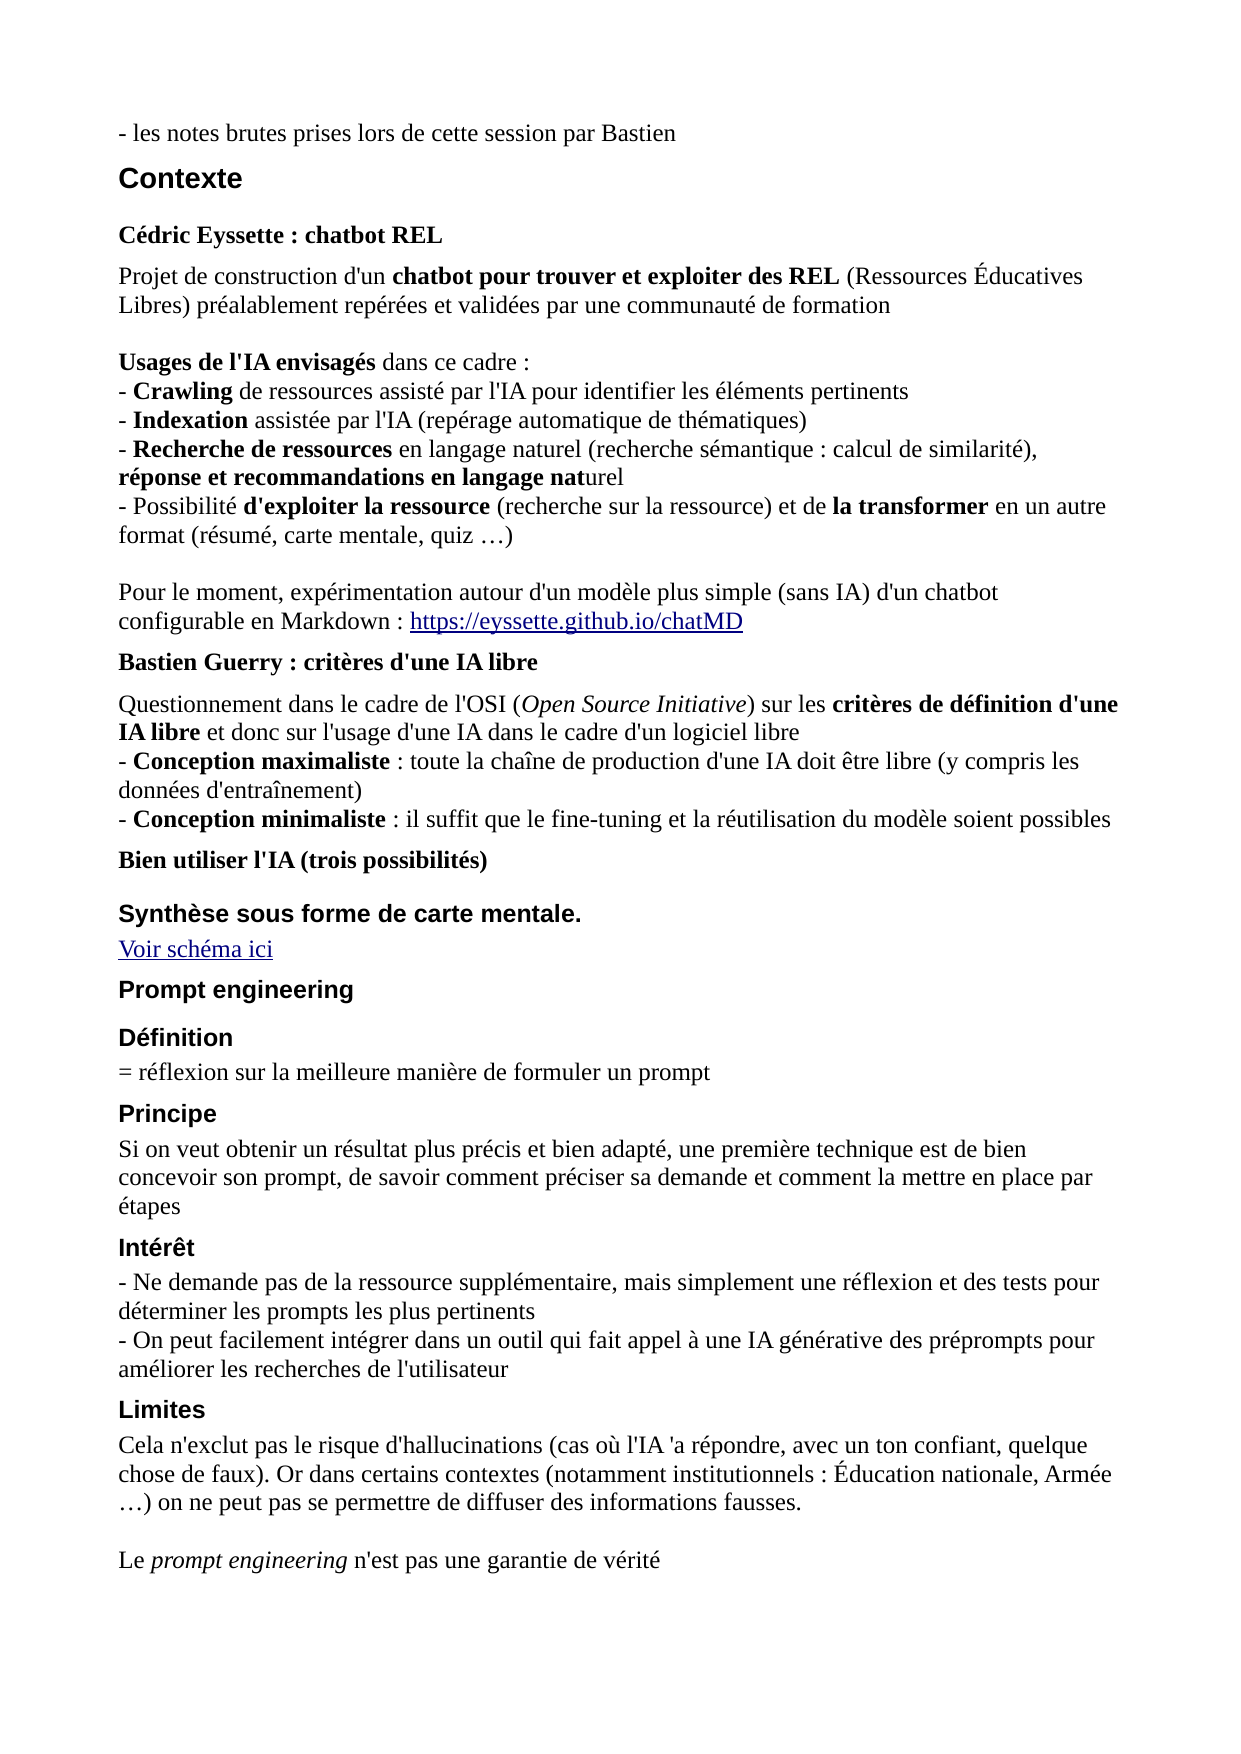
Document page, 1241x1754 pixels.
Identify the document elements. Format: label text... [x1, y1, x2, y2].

text Voir schéma ici [118, 934, 1122, 962]
subtitle Principe [118, 1099, 1122, 1127]
subtitle Limites [118, 1395, 1122, 1424]
subtitle Bien utiliser l'IA (trois possibilités) [118, 845, 1122, 874]
subtitle Intérêt [118, 1232, 1122, 1261]
text Questionnement dans le cadre de l'OSI (Open Source Initiative) sur les critères de définition d'une IA libre et donc sur l'usage d'une IA dans le cadre d'un logiciel libre [118, 689, 1122, 746]
text - Possibilité d'exploiter la ressource (recherche sur la ressource) et de la transformer en un autre format (résumé, carte mentale, quiz …) [118, 491, 1122, 549]
text - Conception minimaliste : il suffit que le fine-tuning et la réutilisation du modèle soient possibles [118, 804, 1122, 832]
text = réflexion sur la meilleure manière de formuler un prompt [118, 1057, 1122, 1086]
text - Indexation assistée par l'IA (repérage automatique de thématiques) [118, 405, 1122, 434]
text - les notes brutes prises lors de cette session par Bastien [118, 118, 1122, 147]
text - Recherche de ressources en langage naturel (recherche sémantique : calcul de similarité), réponse et recommandations en langage naturel [118, 434, 1122, 491]
text Projet de construction d'un chatbot pour trouver et exploiter des REL (Ressources Éducatives Libres) préalablement repérées et validées par une communauté de formation [118, 261, 1122, 319]
text Si on veut obtenir un résultat plus précis et bien adapté, une première technique est de bien concevoir son prompt, de savoir comment préciser sa demande et comment la mettre en place par étapes [118, 1134, 1122, 1220]
subtitle Synthèse sous forme de carte mentale. [118, 899, 1122, 927]
text - Conception maximaliste : toute la chaîne de production d'une IA doit être libre (y compris les données d'entraînement) [118, 746, 1122, 804]
text Le prompt engineering n'est pas une garantie de vérité [118, 1545, 1122, 1574]
subtitle Cédric Eyssette : chatbot REL [118, 220, 1122, 249]
text Pour le moment, expérimentation autour d'un modèle plus simple (sans IA) d'un chatbot configurable en Markdown : https://eyssette.github.io/chatMD [118, 577, 1122, 635]
text - On peut facilement intégrer dans un outil qui fait appel à une IA générative des préprompts pour améliorer les recherches de l'utilisateur [118, 1325, 1122, 1382]
subtitle Prompt engineering [118, 975, 1122, 1004]
subtitle Définition [118, 1022, 1122, 1051]
text - Ne demande pas de la ressource supplémentaire, mais simplement une réflexion et des tests pour déterminer les prompts les plus pertinents [118, 1267, 1122, 1325]
subtitle Bastien Guerry : critères d'une IA libre [118, 647, 1122, 676]
subtitle Contexte [118, 161, 1122, 195]
text Cela n'exclut pas le risque d'hallucinations (cas où l'IA 'a répondre, avec un ton confiant, quelque chose de faux). Or dans certains contextes (notamment institutionnels : Éducation nationale, Armée …) on ne peut pas se permettre de diffuser des informations fausses. [118, 1430, 1122, 1516]
text Usages de l'IA envisagés dans ce cadre : [118, 347, 1122, 376]
text - Crawling de ressources assisté par l'IA pour identifier les éléments pertinents [118, 376, 1122, 405]
